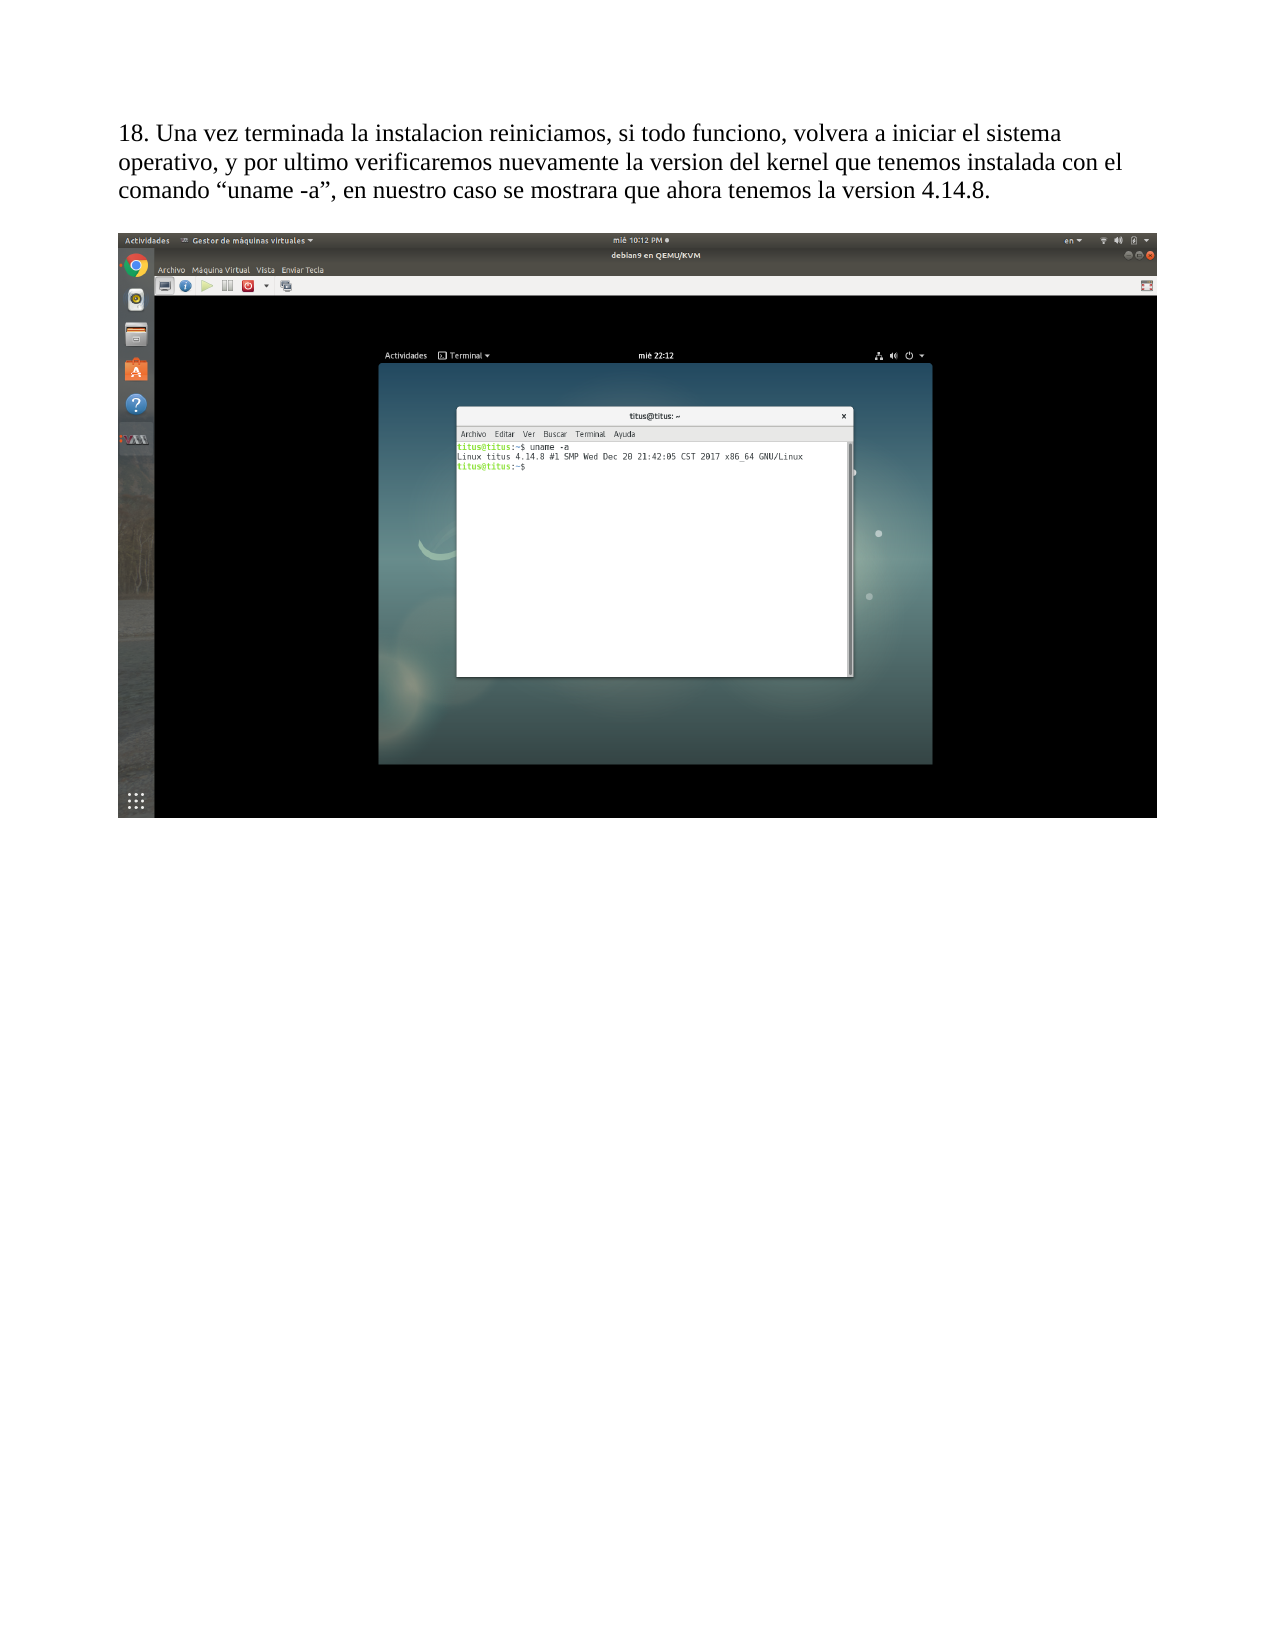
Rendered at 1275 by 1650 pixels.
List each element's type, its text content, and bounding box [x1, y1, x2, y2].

text 18. Una vez terminada la instalacion reiniciamos, si todo funciono, volvera a iniciar el sistema operativo, y por ultimo verificaremos nuevamente la version del kernel que tenemos instalada con el comando “uname -a”, en nuestro caso se mostrara que ahora tenemos la version 4.14.8. [118, 118, 1157, 204]
picture [118, 233, 1157, 818]
